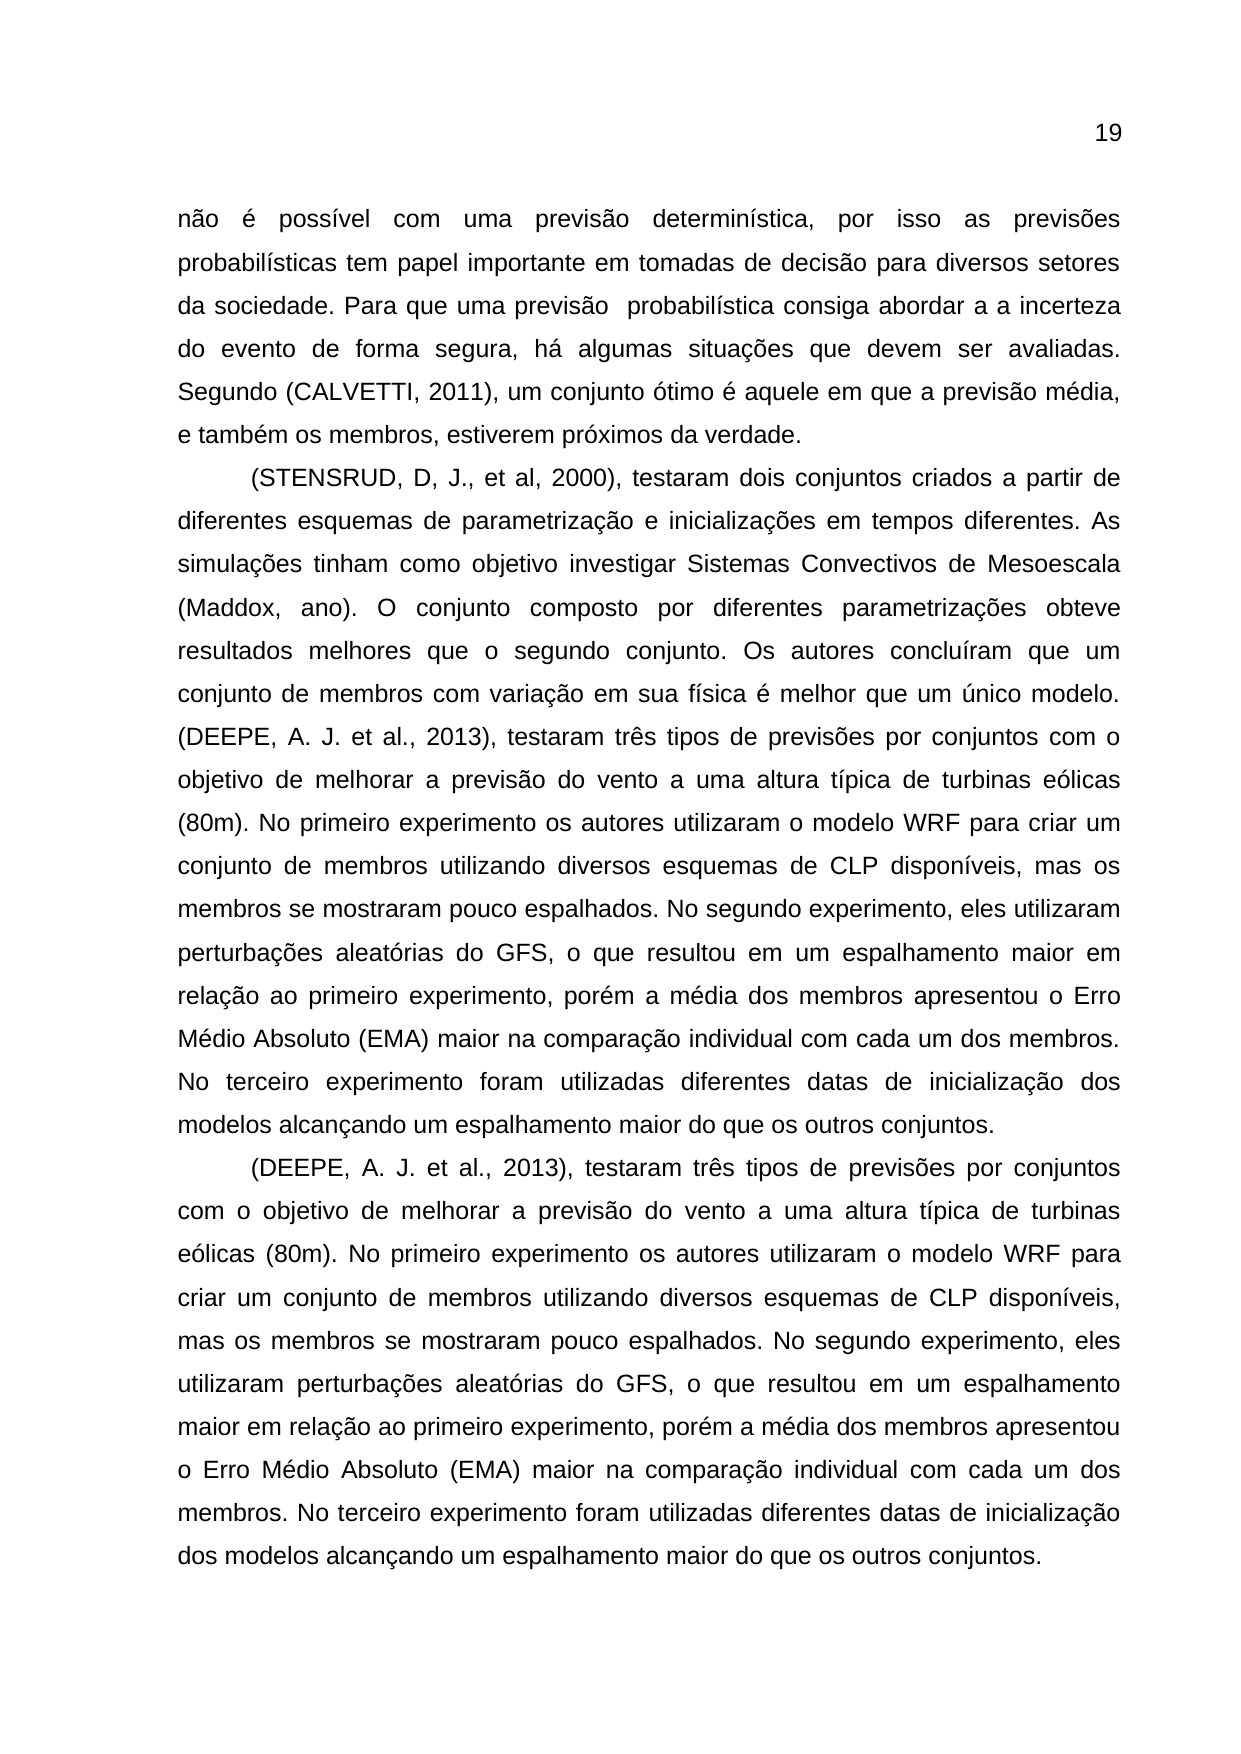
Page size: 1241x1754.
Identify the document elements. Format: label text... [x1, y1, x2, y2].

text (DEEPE, A. J. et al., 2013), testaram três tipos de previsões por conjuntos com o objetivo de melhorar a previsão do vento a uma altura típica de turbinas eólicas (80m). No primeiro experimento os autores utilizaram o modelo WRF para criar um conjunto de membros utilizando diversos esquemas de CLP disponíveis, mas os membros se mostraram pouco espalhados. No segundo experimento, eles utilizaram perturbações aleatórias do GFS, o que resultou em um espalhamento maior em relação ao primeiro experimento, porém a média dos membros apresentou o Erro Médio Absoluto (EMA) maior na comparação individual com cada um dos membros. No terceiro experimento foram utilizadas diferentes datas de inicialização dos modelos alcançando um espalhamento maior do que os outros conjuntos. [177, 1153, 1122, 1570]
text (STENSRUD, D, J., et al, 2000), testaram dois conjuntos criados a partir de diferentes esquemas de parametrização e inicializações em tempos diferentes. As simulações tinham como objetivo investigar Sistemas Convectivos de Mesoescala (Maddox, ano). O conjunto composto por diferentes parametrizações obteve resultados melhores que o segundo conjunto. Os autores concluíram que um conjunto de membros com variação em sua física é melhor que um único modelo. (DEEPE, A. J. et al., 2013), testaram três tipos de previsões por conjuntos com o objetivo de melhorar a previsão do vento a uma altura típica de turbinas eólicas (80m). No primeiro experimento os autores utilizaram o modelo WRF para criar um conjunto de membros utilizando diversos esquemas de CLP disponíveis, mas os membros se mostraram pouco espalhados. No segundo experimento, eles utilizaram perturbações aleatórias do GFS, o que resultou em um espalhamento maior em relação ao primeiro experimento, porém a média dos membros apresentou o Erro Médio Absoluto (EMA) maior na comparação individual com cada um dos membros. No terceiro experimento foram utilizadas diferentes datas de inicialização dos modelos alcançando um espalhamento maior do que os outros conjuntos. [177, 463, 1122, 1139]
text não é possível com uma previsão determinística, por isso as previsões probabilísticas tem papel importante em tomadas de decisão para diversos setores da sociedade. Para que uma previsão probabilística consiga abordar a a incerteza do evento de forma segura, há algumas situações que devem ser avaliadas. Segundo (CALVETTI, 2011), um conjunto ótimo é aquele em que a previsão média, e também os membros, estiverem próximos da verdade. [177, 204, 1122, 449]
